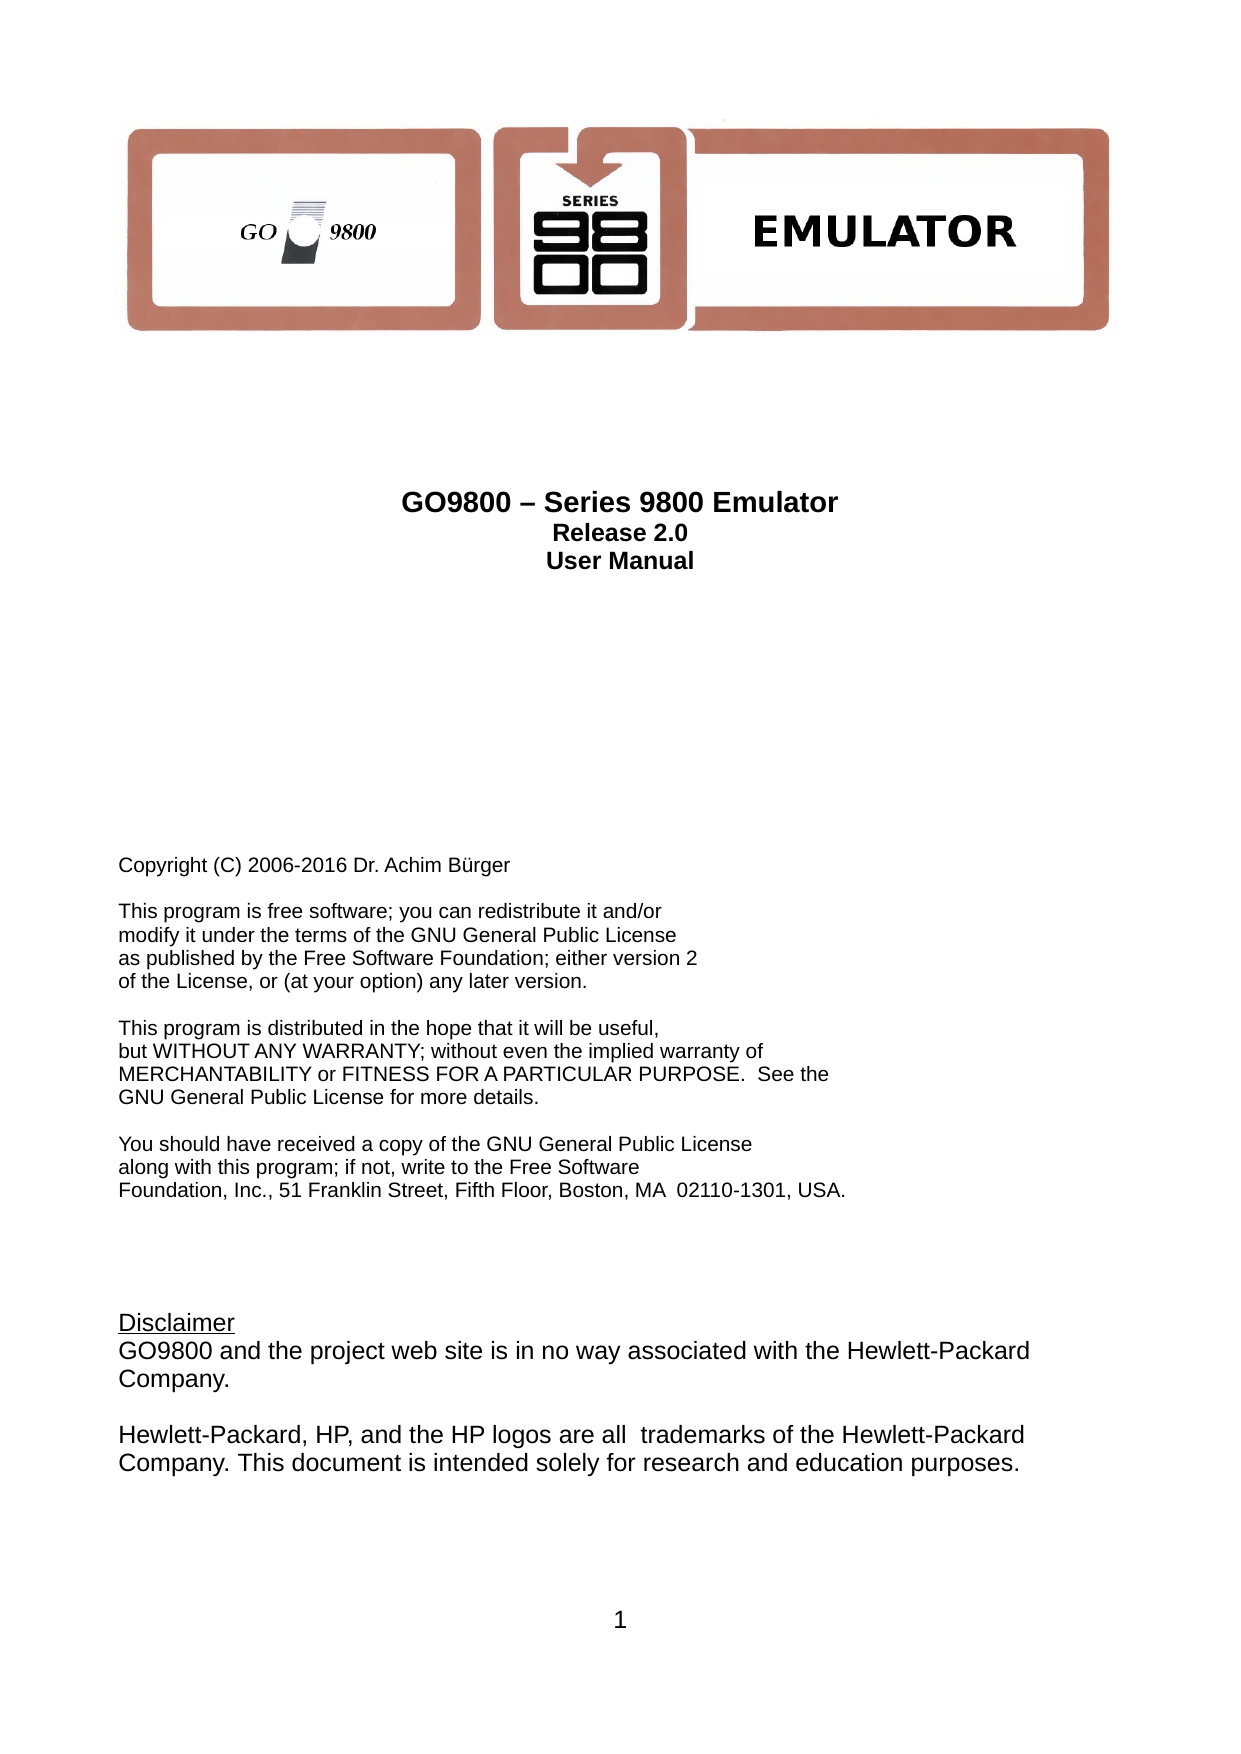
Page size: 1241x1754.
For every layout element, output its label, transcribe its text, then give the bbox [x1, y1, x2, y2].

text This program is distributed in the hope that it will be useful, [118, 1016, 1122, 1039]
text Hewlett-Packard, HP, and the HP logos are all trademarks of the Hewlett-Packard Company. This document is intended solely for research and education purposes. [118, 1421, 1122, 1477]
text You should have received a copy of the GNU General Public License [118, 1132, 1122, 1156]
text This program is free software; you can redistribute it and/or [118, 900, 1122, 923]
text modify it under the terms of the GNU General Public License [118, 923, 1122, 947]
text GO9800 and the project web site is in no way associated with the Hewlett-Packard Company. [118, 1337, 1122, 1393]
picture [118, 118, 1122, 337]
text Disclaimer [118, 1309, 1122, 1337]
text along with this program; if not, write to the Free Software [118, 1156, 1122, 1179]
text GO9800 – Series 9800 Emulator [118, 486, 1122, 519]
text Foundation, Inc., 51 Franklin Street, Fifth Floor, Boston, MA 02110-1301, USA. [118, 1179, 1122, 1202]
text MERCHANTABILITY or FITNESS FOR A PARTICULAR PURPOSE. See the [118, 1063, 1122, 1086]
text of the License, or (at your option) any later version. [118, 970, 1122, 993]
text User Manual [118, 547, 1122, 574]
text Release 2.0 [118, 519, 1122, 547]
text but WITHOUT ANY WARRANTY; without even the implied warranty of [118, 1039, 1122, 1063]
text Copyright (C) 2006-2016 Dr. Achim Bürger [118, 854, 1122, 877]
text as published by the Free Software Foundation; either version 2 [118, 947, 1122, 970]
text GNU General Public License for more details. [118, 1086, 1122, 1109]
